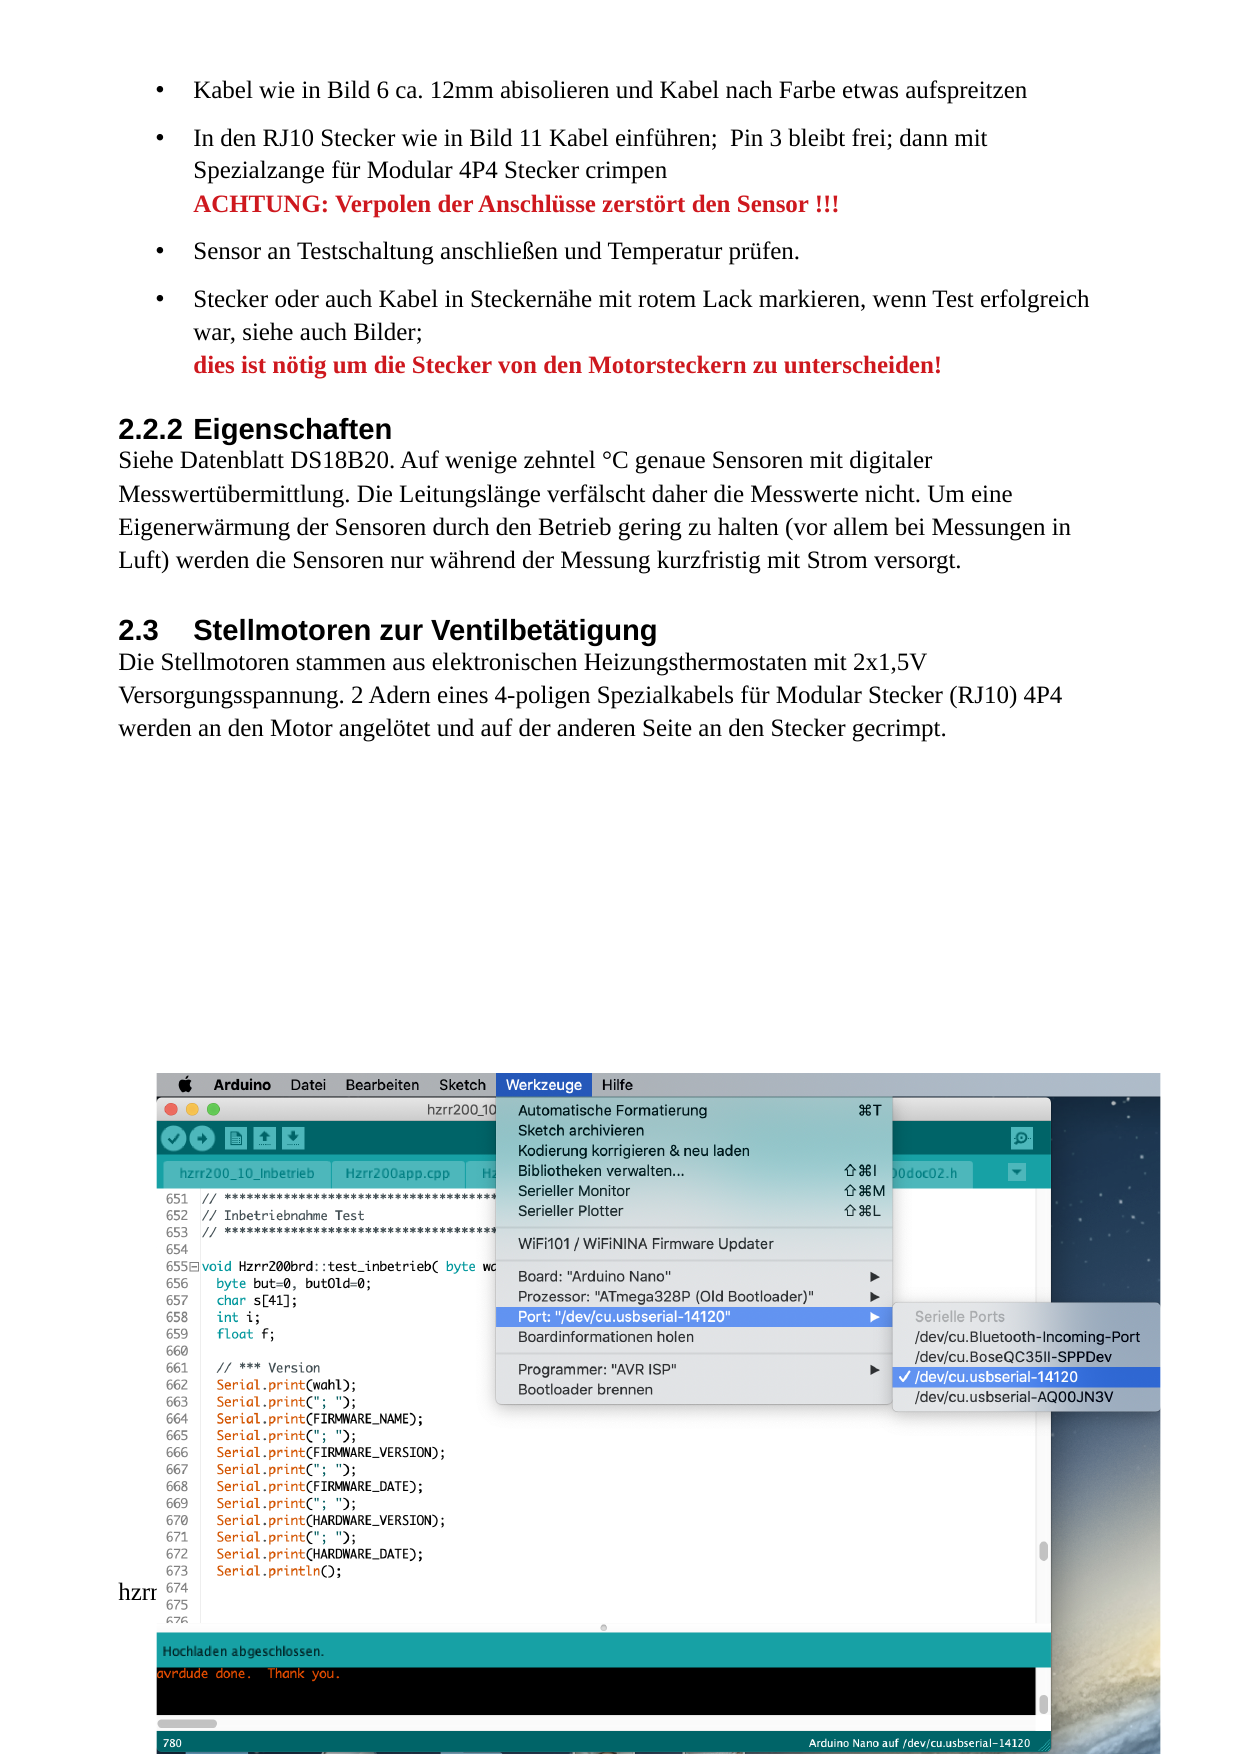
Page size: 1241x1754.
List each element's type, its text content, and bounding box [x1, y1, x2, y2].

list Stecker oder auch Kabel in Steckernähe mit rotem Lack markieren, wenn Test erfolgreich war, siehe auch Bilder; dies ist nötig um die Stecker von den Motorsteckern zu unterscheiden! [156, 284, 1122, 379]
list In den RJ10 Stecker wie in Bild 11 Kabel einführen; Pin 3 bleibt frei; dann mit Spezialzange für Modular 4P4 Stecker crimpen ACHTUNG: Verpolen der Anschlüsse zerstört den Sensor !!! [156, 123, 1122, 217]
text Die Stellmotoren stammen aus elektronischen Heizungsthermostaten mit 2x1,5V Versorgungsspannung. 2 Adern eines 4-poligen Spezialkabels für Modular Stecker (RJ10) 4P4 werden an den Motor angelötet und auf der anderen Seite an den Stecker gecrimpt. [118, 647, 1122, 741]
text Siehe Datenblatt DS18B20. Auf wenige zehntel °C genaue Sensoren mit digitaler Messwertübermittlung. Die Leitungslänge verfälscht daher die Messwerte nicht. Um eine Eigenerwärmung der Sensoren durch den Betrieb gering zu halten (vor allem bei Messungen in Luft) werden die Sensoren nur während der Messung kurzfristig mit Strom versorgt. [118, 446, 1122, 573]
list Kabel wie in Bild 6 ca. 12mm abisolieren und Kabel nach Farbe etwas aufspreitzen [156, 75, 1122, 104]
subtitle Stellmotoren zur Ventilbetätigung [118, 613, 1122, 647]
list Sensor an Testschaltung anschließen und Temperatur prüfen. [156, 236, 1122, 265]
subtitle Eigenschaften [118, 412, 1122, 446]
